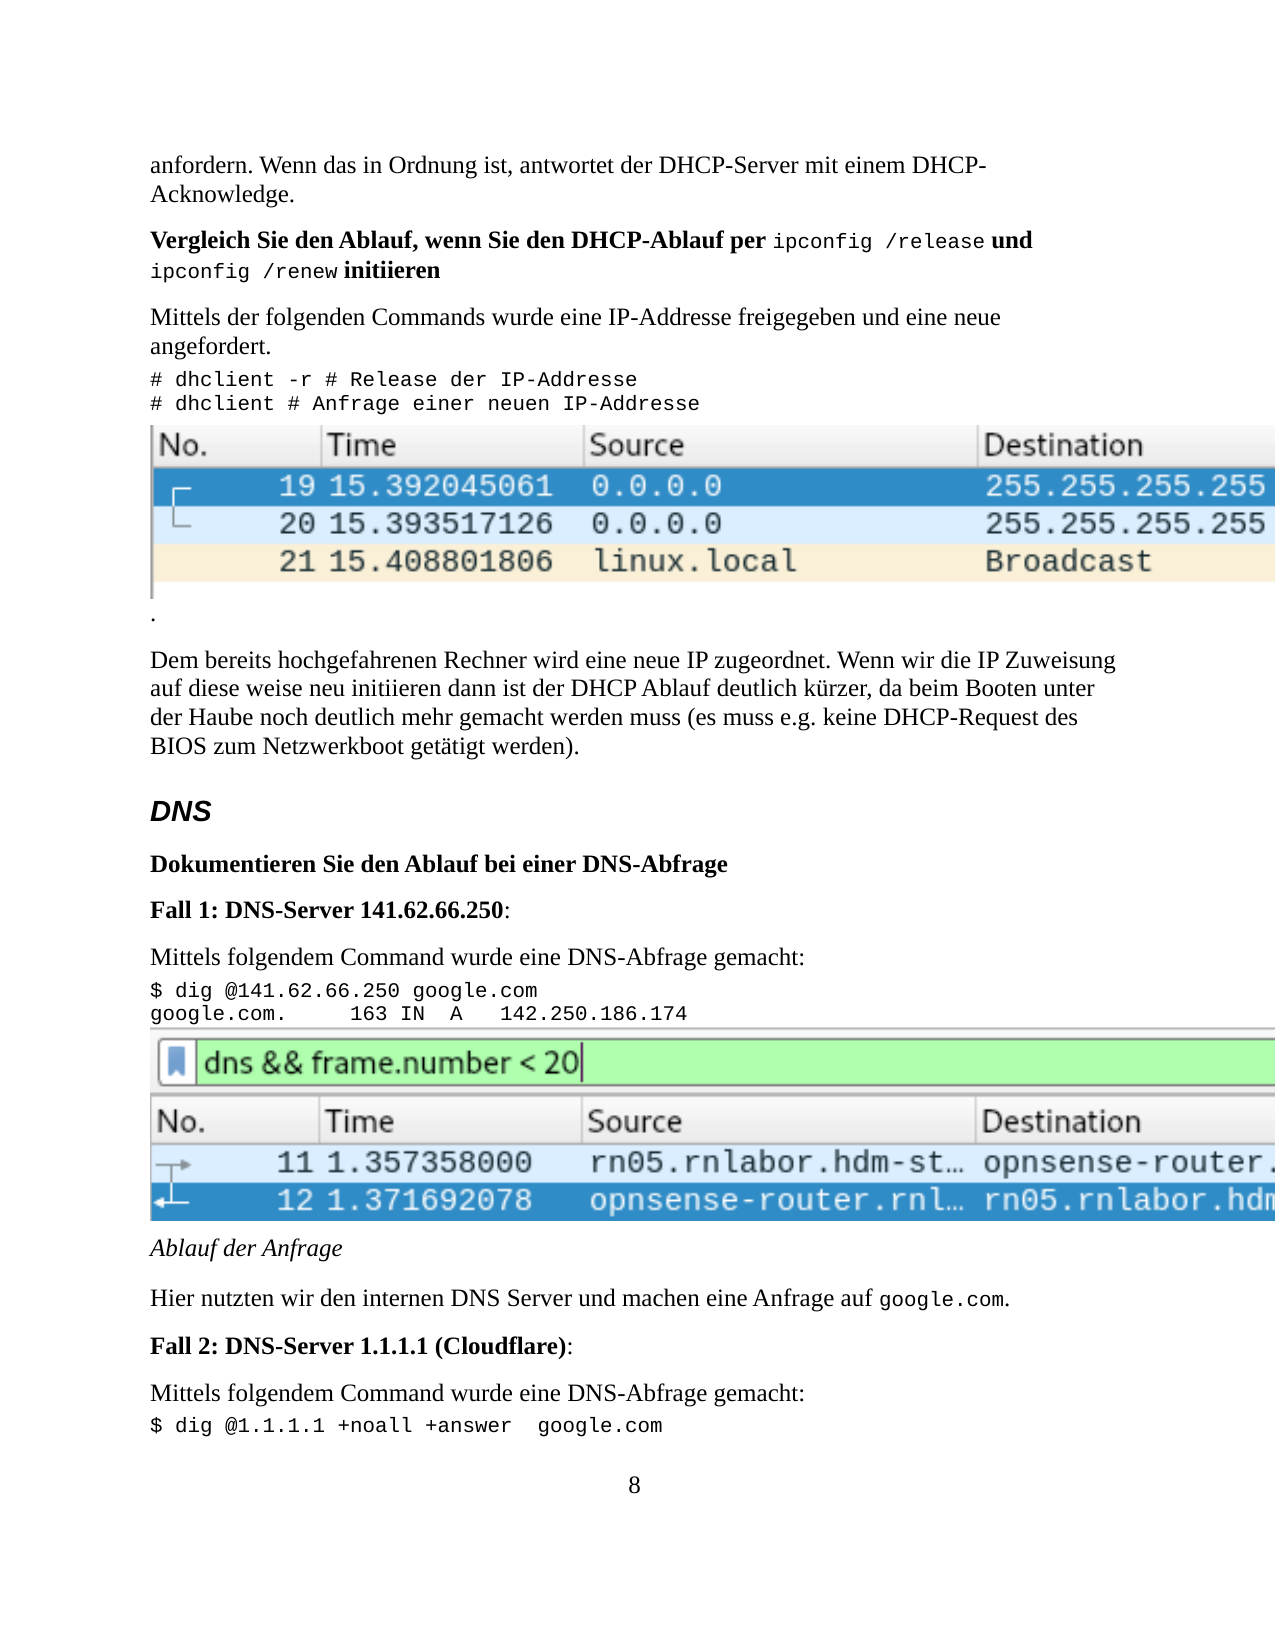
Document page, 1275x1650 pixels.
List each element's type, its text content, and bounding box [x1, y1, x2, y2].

text Fall 2: DNS-Server 1.1.1.1 (Cloudflare): [150, 1331, 1125, 1360]
subtitle DNS [150, 794, 1125, 827]
text Dokumentieren Sie den Ablauf bei einer DNS-Abfrage [150, 849, 1125, 877]
text Mittels folgendem Command wurde eine DNS-Abfrage gemacht: [150, 942, 1125, 971]
text Hier nutzten wir den internen DNS Server und machen eine Anfrage auf google.com. [150, 1283, 1125, 1313]
text # dhclient # Anfrage einer neuen IP-Addresse [150, 393, 1125, 416]
text # dhclient -r # Release der IP-Addresse [150, 369, 1125, 393]
text Ablauf der Anfrage [150, 1233, 1125, 1262]
text Mittels der folgenden Commands wurde eine IP-Addresse freigegeben und eine neue angefordert. [150, 302, 1125, 360]
picture [150, 1027, 1275, 1221]
text . [150, 599, 1125, 627]
text anfordern. Wenn das in Ordnung ist, antwortet der DHCP-Server mit einem DHCP-Acknowledge. [150, 150, 1125, 207]
text Fall 1: DNS-Server 141.62.66.250: [150, 895, 1125, 924]
text Vergleich Sie den Ablauf, wenn Sie den DHCP-Ablauf per ipconfig /release und ipconfig /renew initiieren [150, 225, 1125, 284]
text $ dig @141.62.66.250 google.com [150, 980, 1125, 1003]
picture [150, 425, 1275, 599]
text $ dig @1.1.1.1 +noall +answer google.com [150, 1415, 1125, 1439]
text Mittels folgendem Command wurde eine DNS-Abfrage gemacht: [150, 1378, 1125, 1406]
text google.com. 163 IN A 142.250.186.174 [150, 1003, 1125, 1027]
text Dem bereits hochgefahrenen Rechner wird eine neue IP zugeordnet. Wenn wir die IP Zuweisung auf diese weise neu initiieren dann ist der DHCP Ablauf deutlich kürzer, da beim Booten unter der Haube noch deutlich mehr gemacht werden muss (es muss e.g. keine DHCP-Request des BIOS zum Netzwerkboot getätigt werden). [150, 645, 1125, 760]
